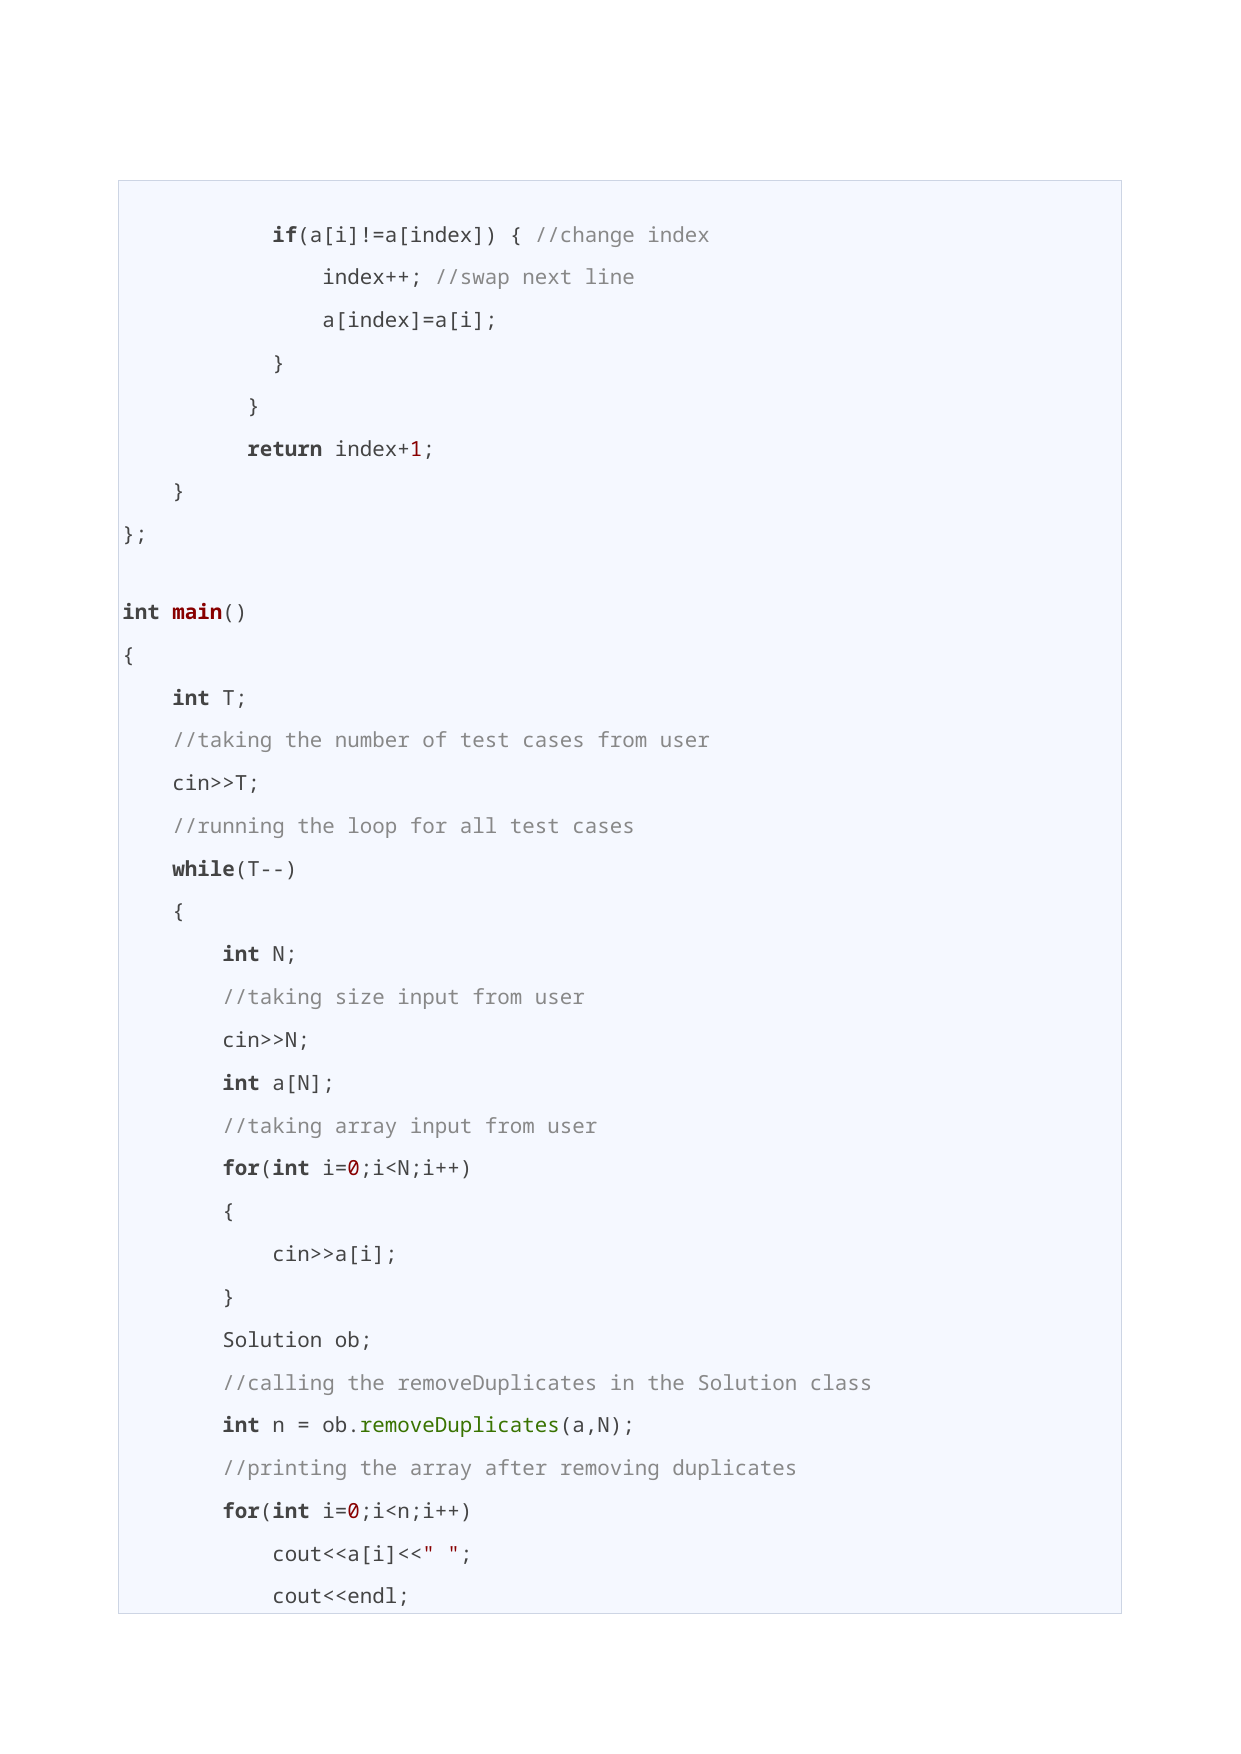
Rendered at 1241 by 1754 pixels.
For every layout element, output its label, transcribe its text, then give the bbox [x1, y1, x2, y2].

text for(int i=0;i<n;i++) [119, 1492, 1121, 1524]
text } [119, 344, 1121, 377]
text } [119, 473, 1121, 505]
text for(int i=0;i<N;i++) [119, 1149, 1121, 1182]
text } [119, 1278, 1121, 1311]
text cout<<endl; [119, 1578, 1121, 1613]
text //calling the removeDuplicates in the Solution class [119, 1364, 1121, 1396]
text Solution ob; [119, 1321, 1121, 1353]
text int N; [119, 936, 1121, 968]
text //taking size input from user [119, 978, 1121, 1011]
text { [119, 636, 1121, 668]
text }; [119, 515, 1121, 548]
text //printing the array after removing duplicates [119, 1449, 1121, 1482]
text cin>>T; [119, 764, 1121, 797]
text if(a[i]!=a[index]) { //change index [119, 216, 1121, 248]
text index++; //swap next line [119, 258, 1121, 291]
text int a[N]; [119, 1064, 1121, 1096]
text //taking the number of test cases from user [119, 721, 1121, 754]
text { [119, 893, 1121, 925]
text } [119, 387, 1121, 419]
text { [119, 1192, 1121, 1225]
text int T; [119, 679, 1121, 711]
text while(T--) [119, 850, 1121, 882]
text return index+1; [119, 430, 1121, 462]
text cin>>a[i]; [119, 1235, 1121, 1268]
text //taking array input from user [119, 1107, 1121, 1139]
text int n = ob.removeDuplicates(a,N); [119, 1406, 1121, 1439]
text cin>>N; [119, 1021, 1121, 1054]
text //running the loop for all test cases [119, 807, 1121, 839]
text cout<<a[i]<<" "; [119, 1535, 1121, 1567]
text int main() [119, 593, 1121, 626]
text a[index]=a[i]; [119, 301, 1121, 334]
